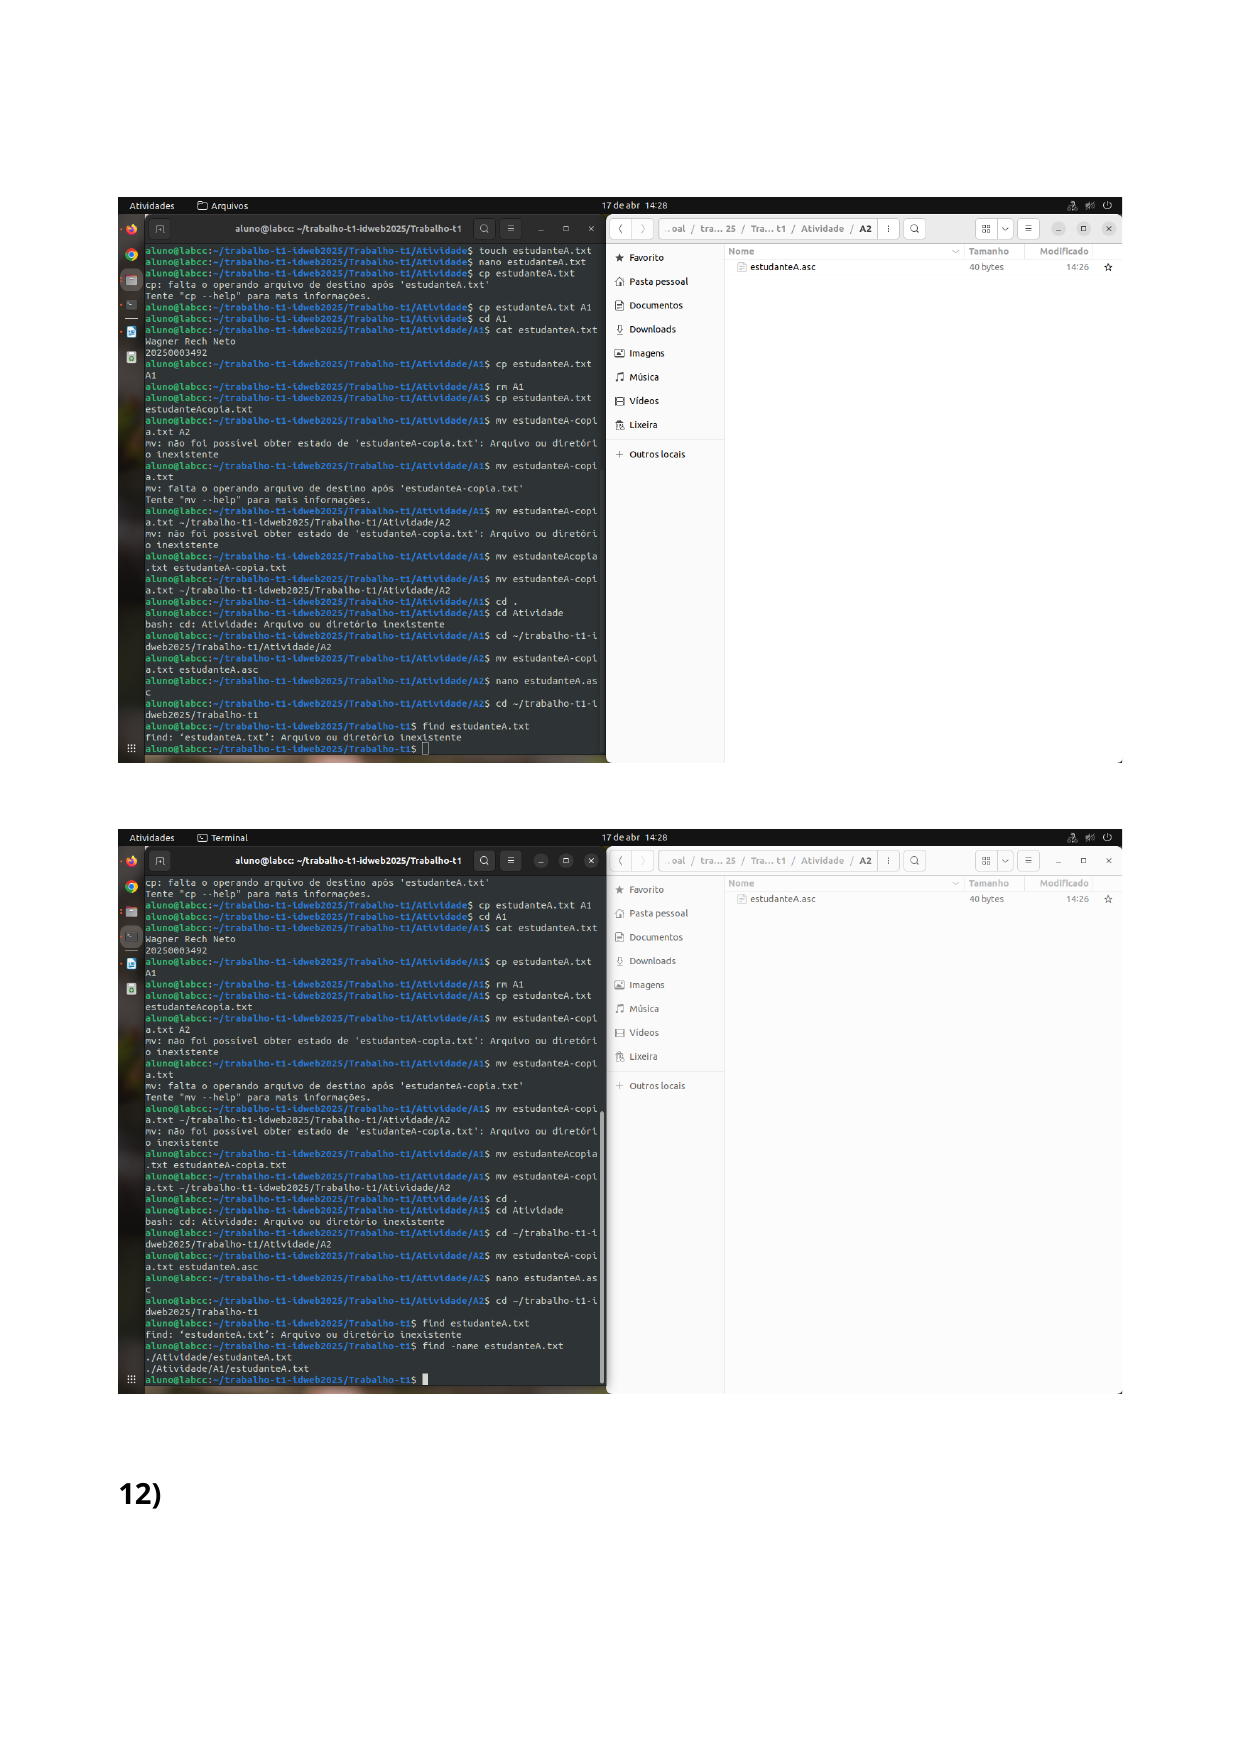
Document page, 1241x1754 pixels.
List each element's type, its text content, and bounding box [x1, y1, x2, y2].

picture [118, 197, 1123, 763]
text 12) [118, 1473, 1122, 1513]
picture [118, 829, 1123, 1394]
